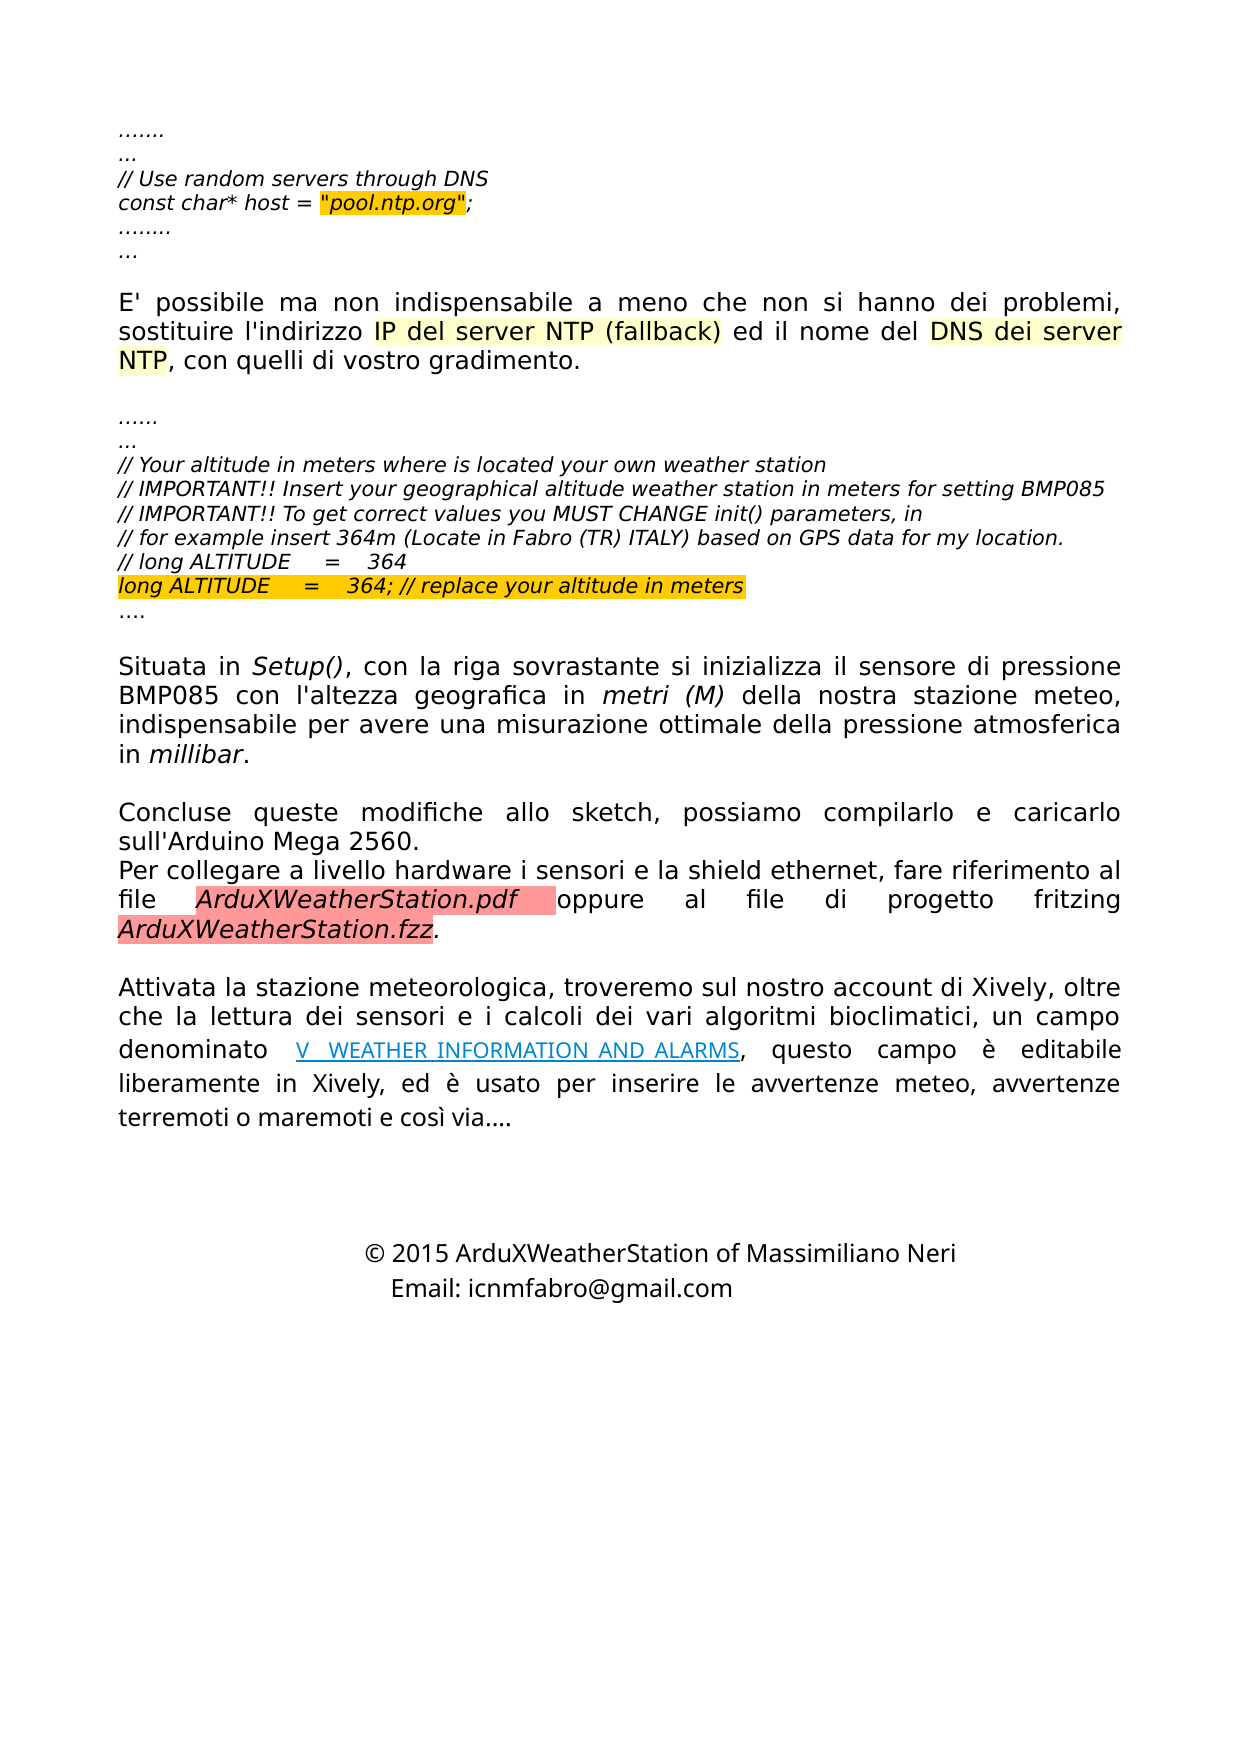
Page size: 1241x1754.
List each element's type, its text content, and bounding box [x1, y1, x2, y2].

text ... [118, 142, 1122, 167]
text Situata in Setup(), con la riga sovrastante si inizializza il sensore di pressione BMP085 con l'altezza geografica in metri (M) della nostra stazione meteo, indispensabile per avere una misurazione ottimale della pressione atmosferica in millibar. [118, 652, 1122, 769]
text …..... [118, 215, 1122, 239]
text // IMPORTANT!! Insert your geographical altitude weather station in meters for setting BMP085 [118, 477, 1122, 502]
text …. [118, 599, 1122, 623]
text Per collegare a livello hardware i sensori e la shield ethernet, fare riferimento al file ArduXWeatherStation.pdf oppure al file di progetto fritzing ArduXWeatherStation.fzz. [118, 856, 1122, 944]
text Email: icnmfabro@gmail.com [118, 1270, 1122, 1304]
text ….... [118, 118, 1122, 142]
text … [118, 239, 1122, 264]
text // Use random servers through DNS [118, 167, 1122, 191]
text // Your altitude in meters where is located your own weather station [118, 453, 1122, 477]
text // long ALTITUDE = 364 [118, 550, 1122, 574]
text © 2015 ArduXWeatherStation of Massimiliano Neri [118, 1236, 1122, 1270]
text …... [118, 405, 1122, 429]
text E' possibile ma non indispensabile a meno che non si hanno dei problemi, sostituire l'indirizzo IP del server NTP (fallback) ed il nome del DNS dei server NTP, con quelli di vostro gradimento. [118, 288, 1122, 376]
text // IMPORTANT!! To get correct values you MUST CHANGE init() parameters, in [118, 502, 1122, 526]
text ... [118, 429, 1122, 453]
text const char* host = "pool.ntp.org"; [118, 191, 1122, 215]
text // for example insert 364m (Locate in Fabro (TR) ITALY) based on GPS data for my location. [118, 526, 1122, 550]
text Attivata la stazione meteorologica, troveremo sul nostro account di Xively, oltre che la lettura dei sensori e i calcoli dei vari algoritmi bioclimatici, un campo denominato V__WEATHER_INFORMATION_AND_ALARMS, questo campo è editabile liberamente in Xively, ed è usato per inserire le avvertenze meteo, avvertenze terremoti o maremoti e così via.... [118, 973, 1122, 1134]
text long ALTITUDE = 364; // replace your altitude in meters [118, 574, 1122, 599]
text Concluse queste modifiche allo sketch, possiamo compilarlo e caricarlo sull'Arduino Mega 2560. [118, 798, 1122, 856]
